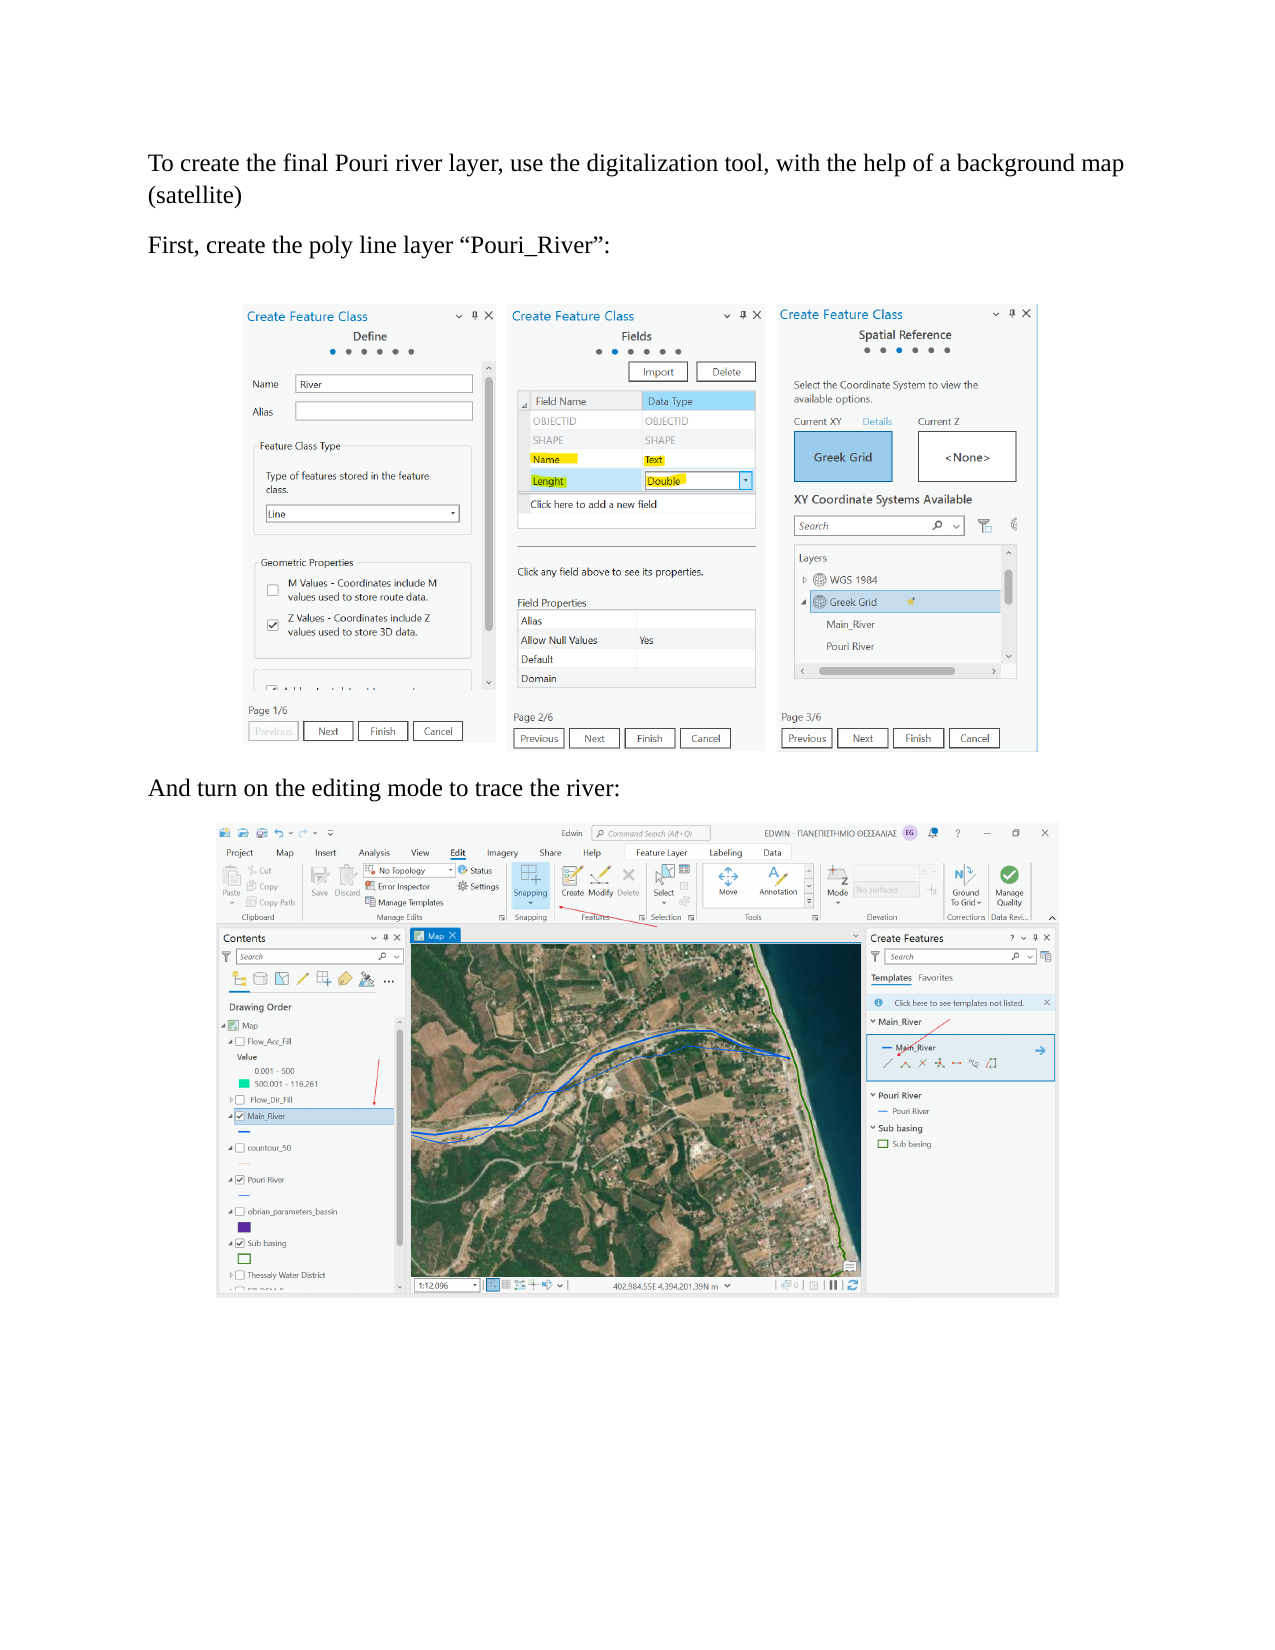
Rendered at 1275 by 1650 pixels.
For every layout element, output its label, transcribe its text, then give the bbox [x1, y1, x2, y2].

text And turn on the editing mode to trace the river: [148, 773, 1127, 802]
text First, create the poly line layer “Pouri_River”: [148, 230, 1127, 259]
text To create the final Pouri river layer, use the digitalization tool, with the help of a background map (satellite) [148, 148, 1127, 209]
